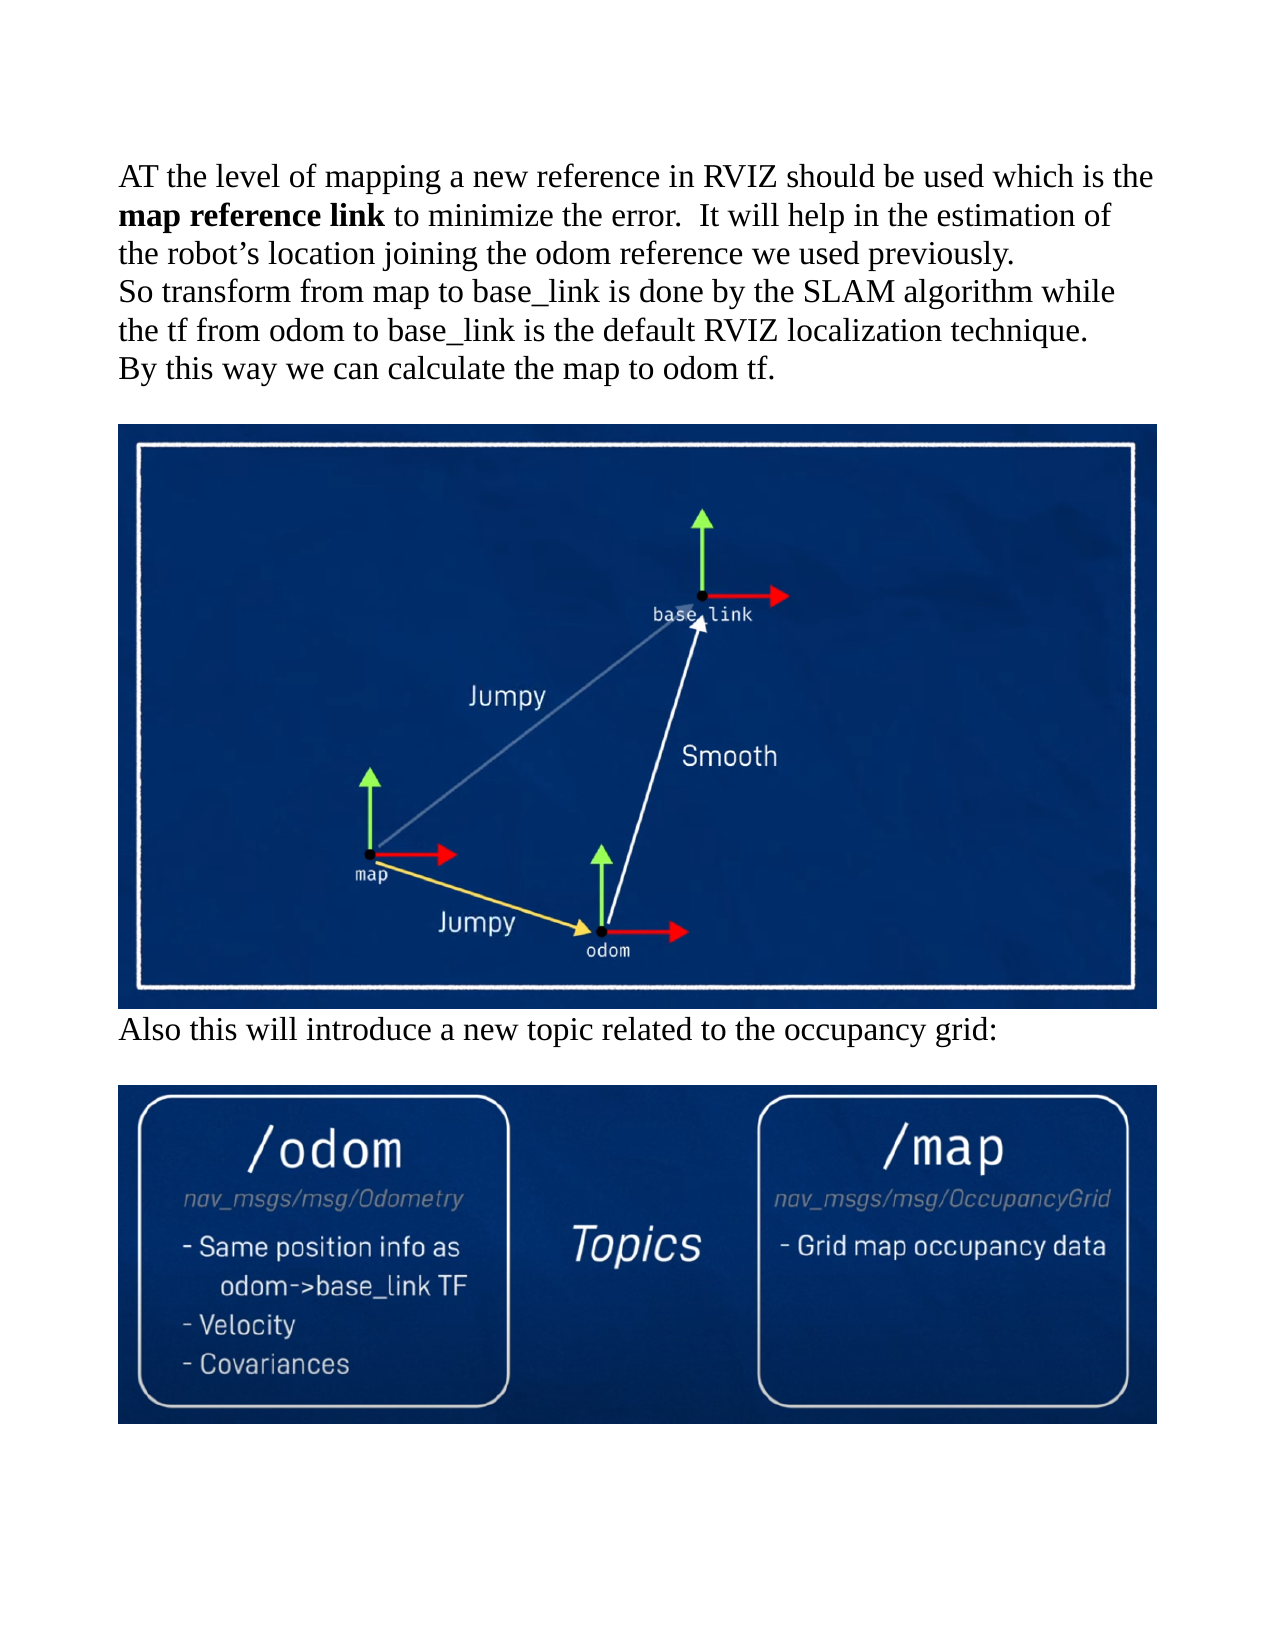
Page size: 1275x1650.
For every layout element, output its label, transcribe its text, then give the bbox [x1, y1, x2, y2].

text So transform from map to base_link is done by the SLAM algorithm while the tf from odom to base_link is the default RVIZ localization technique. [118, 271, 1157, 348]
text Also this will introduce a new topic related to the occupancy grid: [118, 1009, 1157, 1085]
text AT the level of mapping a new reference in RVIZ should be used which is the map reference link to minimize the error. It will help in the estimation of the robot’s location joining the odom reference we used previously. [118, 156, 1157, 271]
text By this way we can calculate the map to odom tf. [118, 348, 1157, 386]
picture [118, 424, 1157, 1009]
picture [118, 1085, 1157, 1424]
